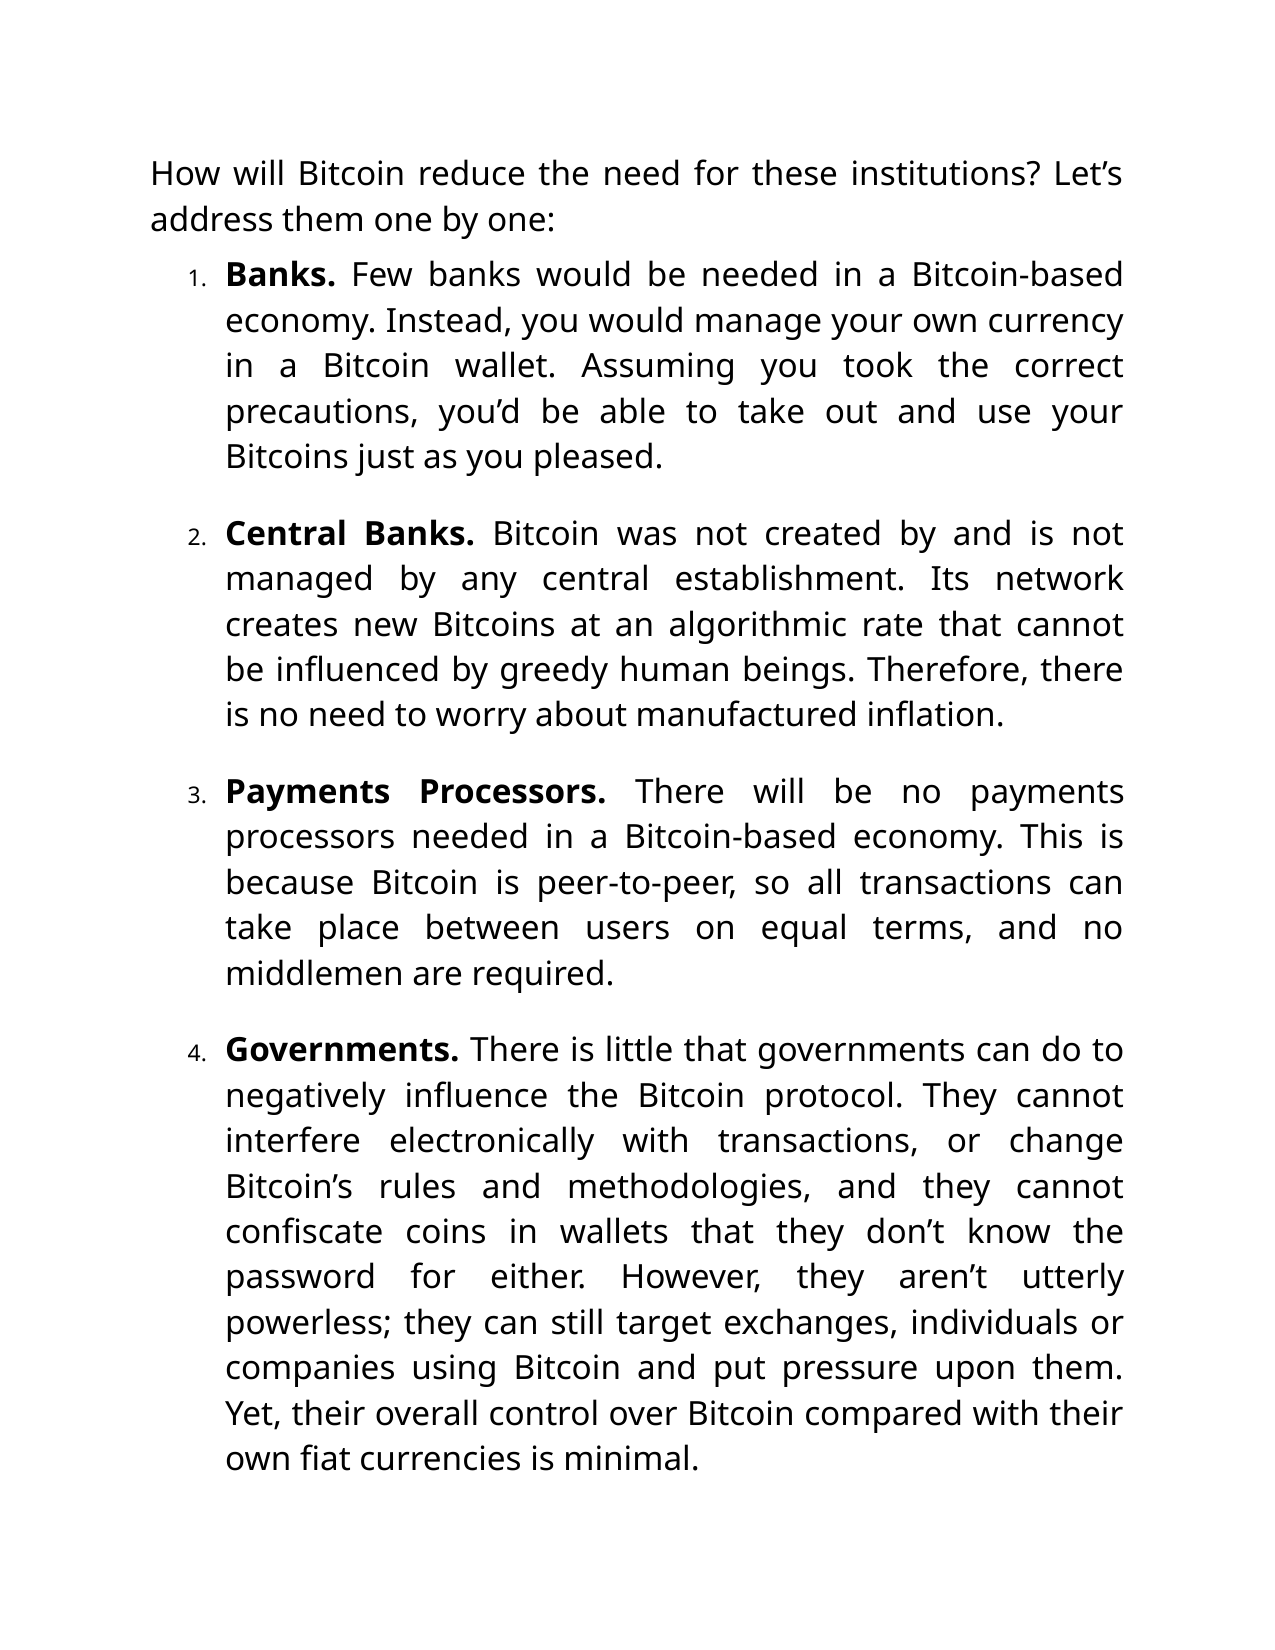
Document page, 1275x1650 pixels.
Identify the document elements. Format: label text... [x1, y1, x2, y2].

text How will Bitcoin reduce the need for these institutions? Let’s address them one by one: [150, 150, 1125, 241]
list Payments Processors. There will be no payments processors needed in a Bitcoin-based economy. This is because Bitcoin is peer-to-peer, so all transactions can take place between users on equal terms, and no middlemen are required. [187, 768, 1125, 995]
list Central Banks. Bitcoin was not created by and is not managed by any central establishment. Its network creates new Bitcoins at an algorithmic rate that cannot be influenced by greedy human beings. Therefore, there is no need to worry about manufactured inflation. [187, 509, 1125, 737]
list Banks. Few banks would be needed in a Bitcoin-based economy. Instead, you would manage your own currency in a Bitcoin wallet. Assuming you took the correct precautions, you’d be able to take out and use your Bitcoins just as you pleased. [187, 251, 1125, 478]
list Governments. There is little that governments can do to negatively influence the Bitcoin protocol. They cannot interfere electronically with transactions, or change Bitcoin’s rules and methodologies, and they cannot confiscate coins in wallets that they don’t know the password for either. However, they aren’t utterly powerless; they can still target exchanges, individuals or companies using Bitcoin and put pressure upon them. Yet, their overall control over Bitcoin compared with their own fiat currencies is minimal. [187, 1026, 1125, 1480]
